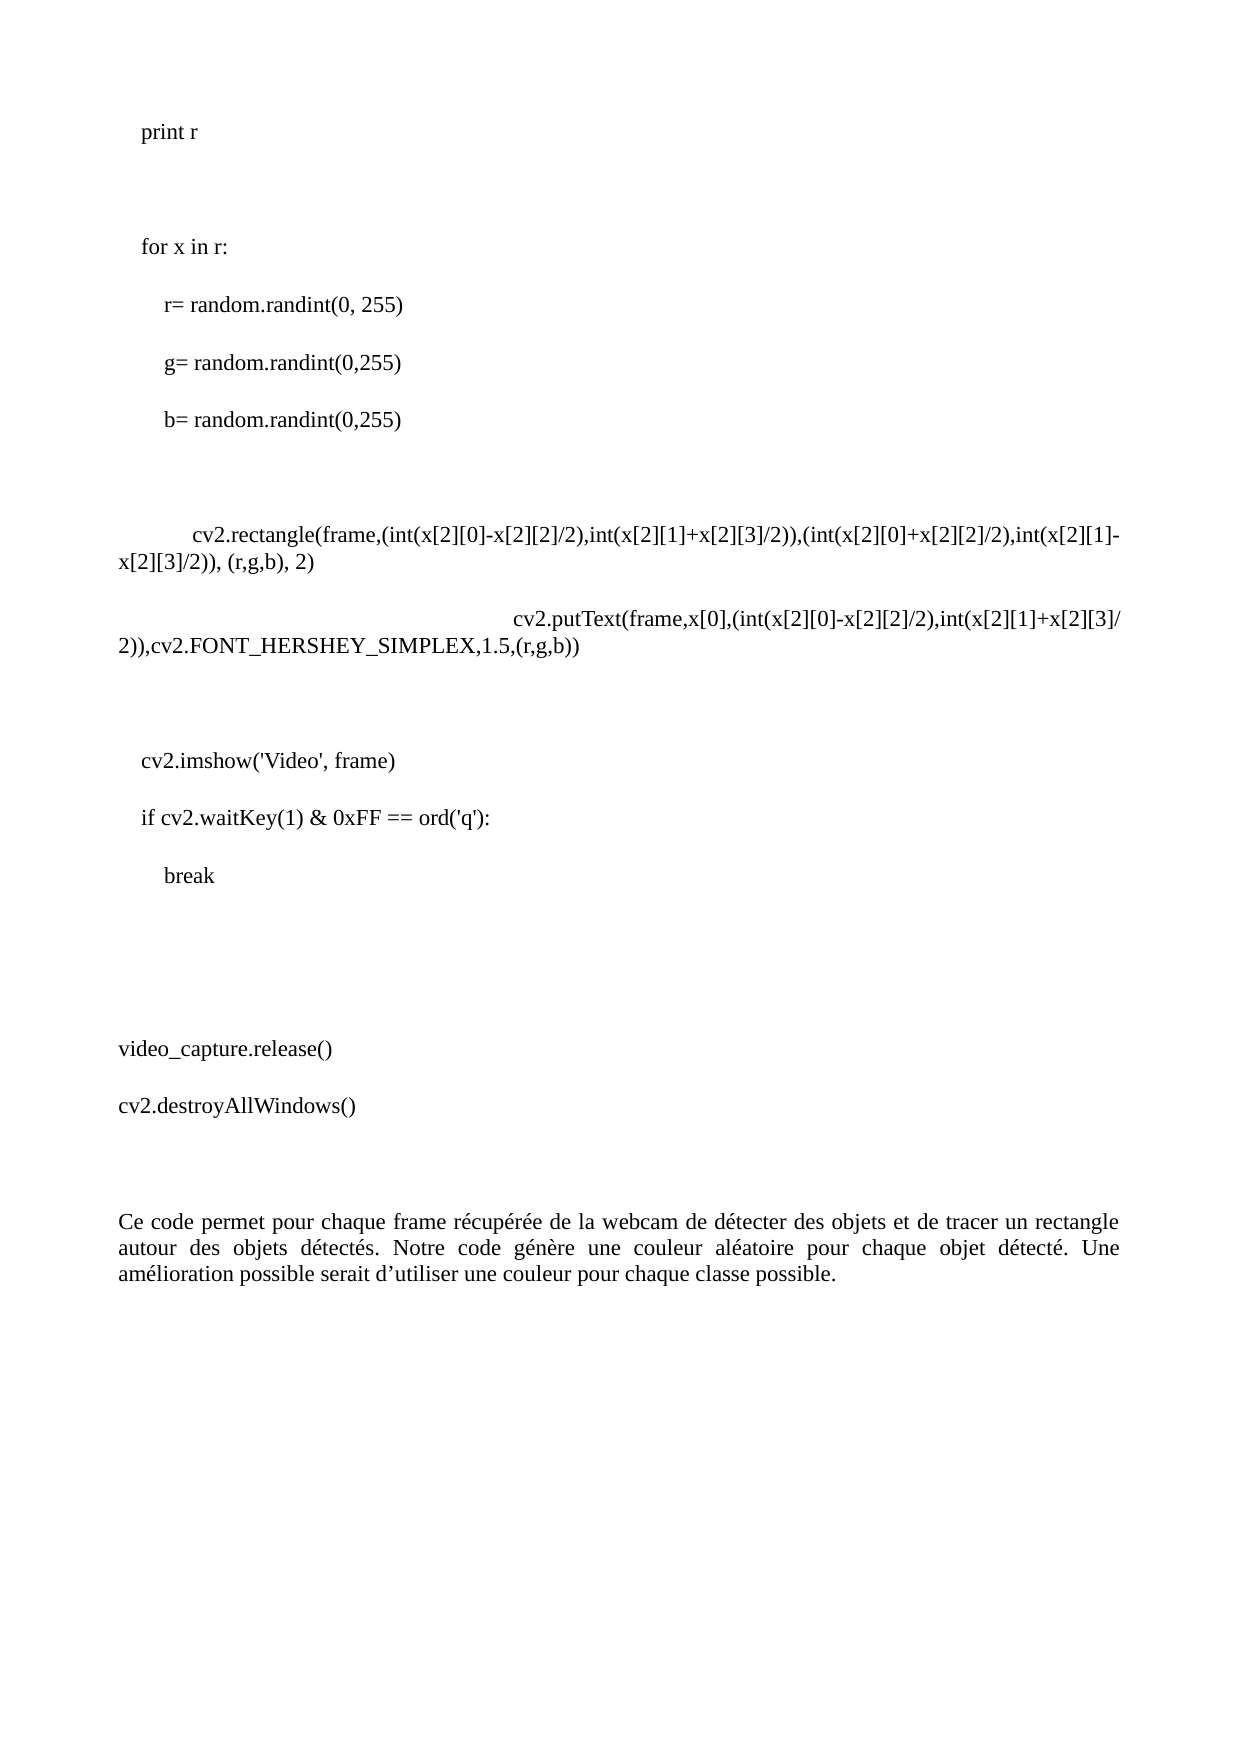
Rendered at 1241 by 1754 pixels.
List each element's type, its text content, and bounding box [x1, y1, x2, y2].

text g= random.randint(0,255) [118, 348, 1122, 375]
text if cv2.waitKey(1) & 0xFF == ord('q'): [118, 804, 1122, 831]
text cv2.destroyAllWindows() [118, 1092, 1122, 1119]
text cv2.rectangle(frame,(int(x[2][0]-x[2][2]/2),int(x[2][1]+x[2][3]/2)),(int(x[2][0]+x[2][2]/2),int(x[2][1]-x[2][3]/2)), (r,g,b), 2) [118, 521, 1122, 574]
text print r [118, 118, 1122, 144]
text cv2.putText(frame,x[0],(int(x[2][0]-x[2][2]/2),int(x[2][1]+x[2][3]/2)),cv2.FONT_HERSHEY_SIMPLEX,1.5,(r,g,b)) [118, 605, 1122, 658]
text cv2.imshow('Video', frame) [118, 747, 1122, 773]
text video_capture.release() [118, 1035, 1122, 1061]
text break [118, 862, 1122, 888]
text Ce code permet pour chaque frame récupérée de la webcam de détecter des objets et de tracer un rectangle autour des objets détectés. Notre code génère une couleur aléatoire pour chaque objet détecté. Une amélioration possible serait d’utiliser une couleur pour chaque classe possible. [118, 1208, 1122, 1287]
text for x in r: [118, 233, 1122, 260]
text b= random.randint(0,255) [118, 406, 1122, 432]
text r= random.randint(0, 255) [118, 291, 1122, 317]
